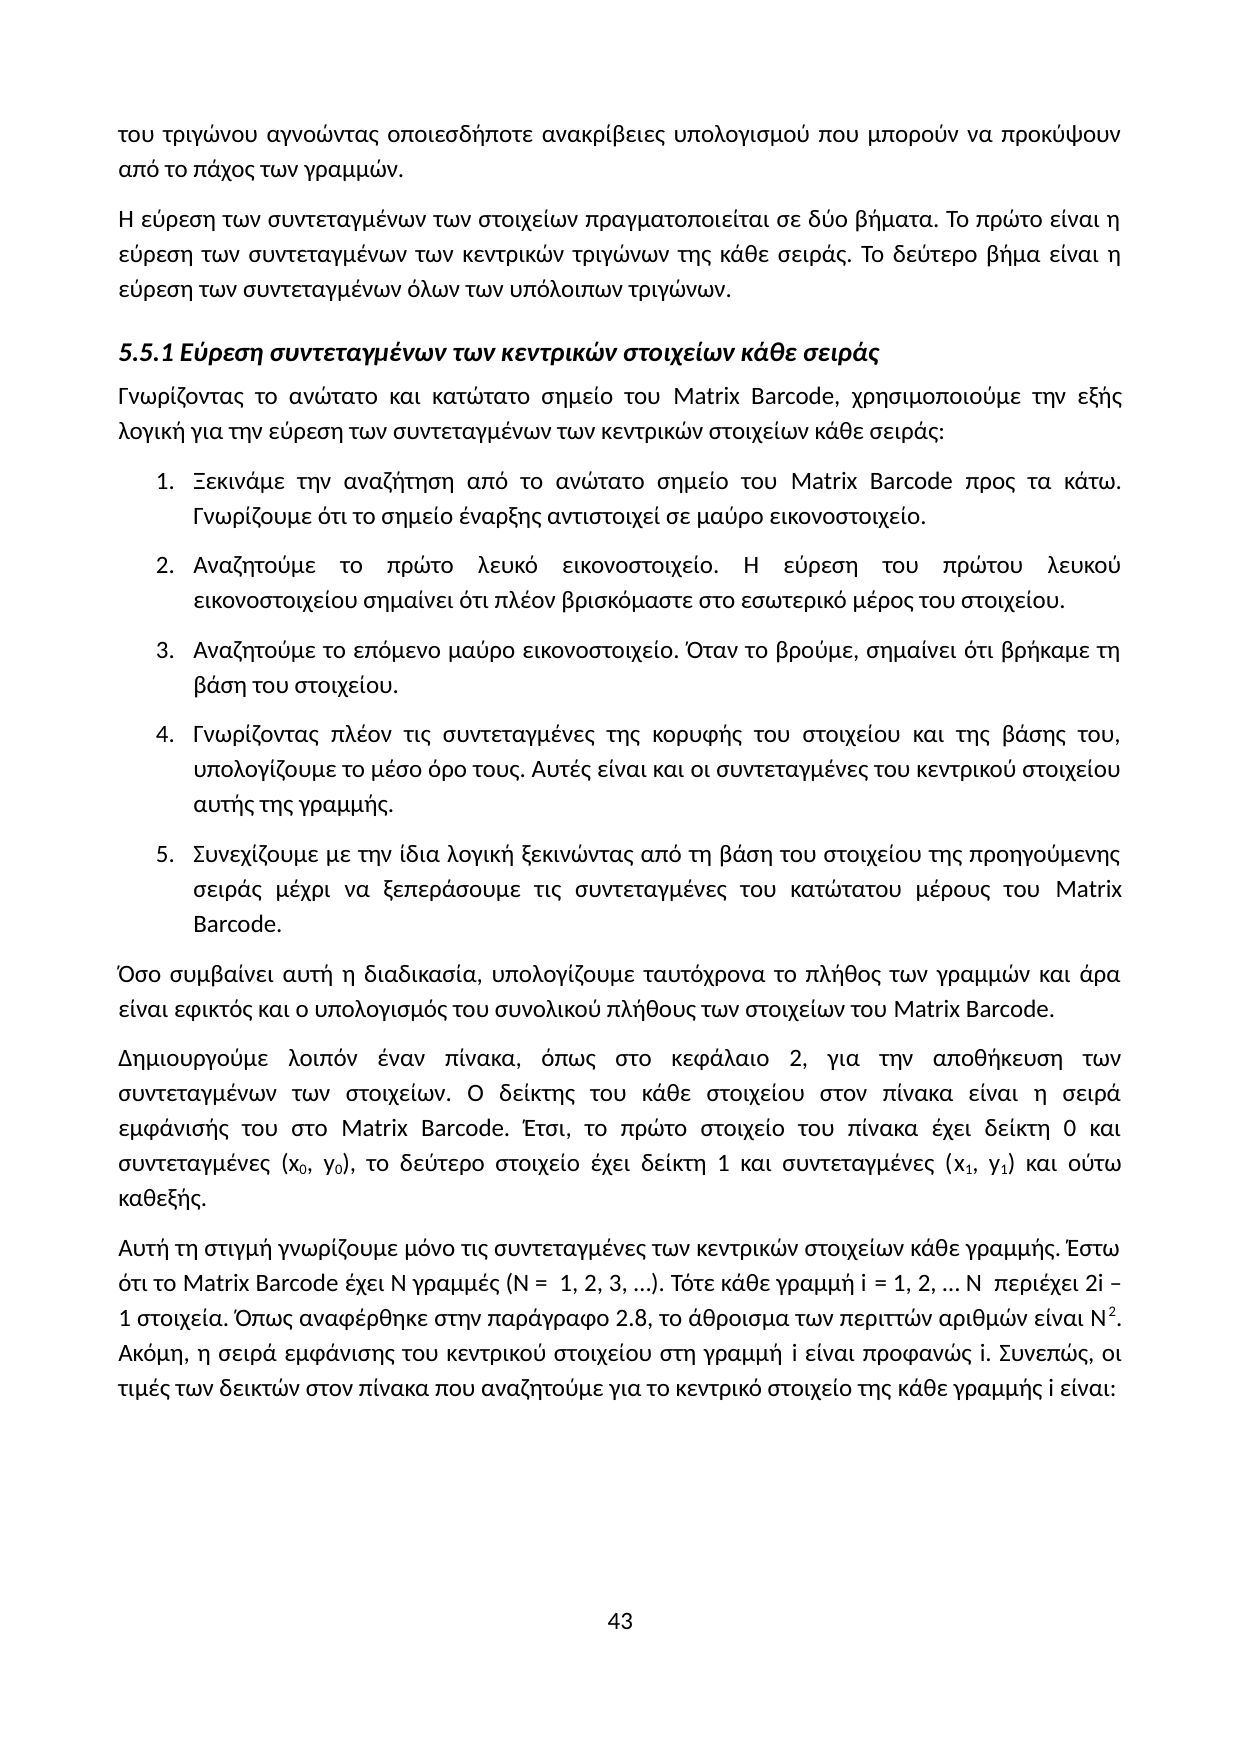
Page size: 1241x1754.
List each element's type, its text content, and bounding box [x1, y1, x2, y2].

list Ξεκινάμε την αναζήτηση από το ανώτατο σημείο του Matrix Barcode προς τα κάτω. Γνωρίζουμε ότι το σημείο έναρξης αντιστοιχεί σε μαύρο εικονοστοιχείο. [156, 465, 1122, 530]
text Αυτή τη στιγμή γνωρίζουμε μόνο τις συντεταγμένες των κεντρικών στοιχείων κάθε γραμμής. Έστω ότι το Matrix Barcode έχει Ν γραμμές (Ν = 1, 2, 3, …). Τότε κάθε γραμμή i = 1, 2, … N περιέχει 2i – 1 στοιχεία. Όπως αναφέρθηκε στην παράγραφο 2.8, το άθροισμα των περιττών αριθμών είναι Ν2. Ακόμη, η σειρά εμφάνισης του κεντρικού στοιχείου στη γραμμή i είναι προφανώς i. Συνεπώς, οι τιμές των δεικτών στον πίνακα που αναζητούμε για το κεντρικό στοιχείο της κάθε γραμμής i είναι: [118, 1232, 1122, 1402]
list Αναζητούμε το πρώτο λευκό εικονοστοιχείο. Η εύρεση του πρώτου λευκού εικονοστοιχείου σημαίνει ότι πλέον βρισκόμαστε στο εσωτερικό μέρος του στοιχείου. [156, 549, 1122, 615]
subtitle 5.5.1 Εύρεση συντεταγμένων των κεντρικών στοιχείων κάθε σειράς [118, 335, 1122, 368]
text Η εύρεση των συντεταγμένων των στοιχείων πραγματοποιείται σε δύο βήματα. Το πρώτο είναι η εύρεση των συντεταγμένων των κεντρικών τριγώνων της κάθε σειράς. Το δεύτερο βήμα είναι η εύρεση των συντεταγμένων όλων των υπόλοιπων τριγώνων. [118, 203, 1122, 303]
list Συνεχίζουμε με την ίδια λογική ξεκινώντας από τη βάση του στοιχείου της προηγούμενης σειράς μέχρι να ξεπεράσουμε τις συντεταγμένες του κατώτατου μέρους του Matrix Barcode. [156, 838, 1122, 939]
list Αναζητούμε το επόμενο μαύρο εικονοστοιχείο. Όταν το βρούμε, σημαίνει ότι βρήκαμε τη βάση του στοιχείου. [156, 634, 1122, 699]
text Γνωρίζοντας το ανώτατο και κατώτατο σημείο του Matrix Barcode, χρησιμοποιούμε την εξής λογική για την εύρεση των συντεταγμένων των κεντρικών στοιχείων κάθε σειράς: [118, 380, 1122, 446]
text Όσο συμβαίνει αυτή η διαδικασία, υπολογίζουμε ταυτόχρονα το πλήθος των γραμμών και άρα είναι εφικτός και ο υπολογισμός του συνολικού πλήθους των στοιχείων του Matrix Barcode. [118, 958, 1122, 1023]
list Γνωρίζοντας πλέον τις συντεταγμένες της κορυφής του στοιχείου και της βάσης του, υπολογίζουμε το μέσο όρο τους. Αυτές είναι και οι συντεταγμένες του κεντρικού στοιχείου αυτής της γραμμής. [156, 719, 1122, 819]
text του τριγώνου αγνοώντας οποιεσδήποτε ανακρίβειες υπολογισμού που μπορούν να προκύψουν από το πάχος των γραμμών. [118, 118, 1122, 184]
text Δημιουργούμε λοιπόν έναν πίνακα, όπως στο κεφάλαιο 2, για την αποθήκευση των συντεταγμένων των στοιχείων. Ο δείκτης του κάθε στοιχείου στον πίνακα είναι η σειρά εμφάνισής του στο Matrix Barcode. Έτσι, το πρώτο στοιχείο του πίνακα έχει δείκτη 0 και συντεταγμένες (x0, y0), το δεύτερο στοιχείο έχει δείκτη 1 και συντεταγμένες (x1, y1) και ούτω καθεξής. [118, 1042, 1122, 1213]
